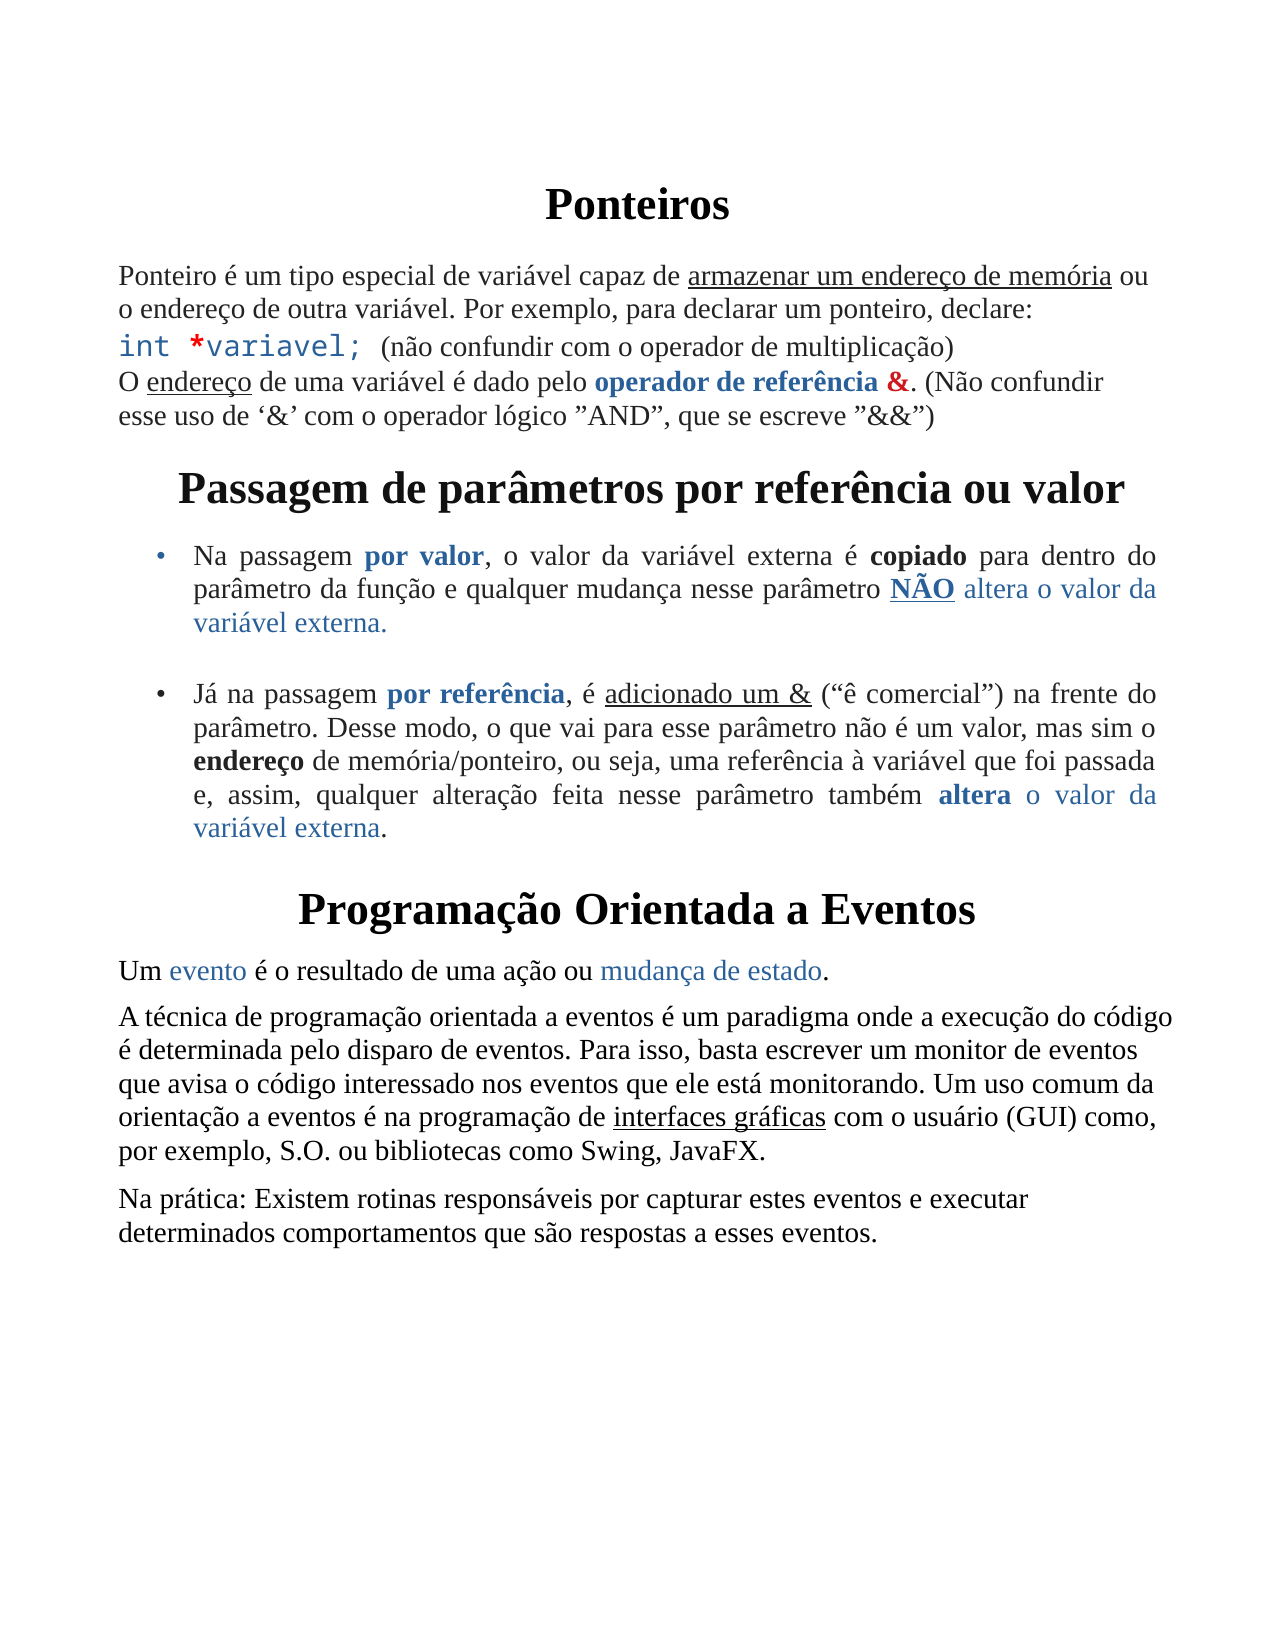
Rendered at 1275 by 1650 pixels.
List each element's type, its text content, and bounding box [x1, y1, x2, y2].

subtitle Programação Orientada a Eventos [118, 881, 1157, 934]
text A técnica de programação orientada a eventos é um paradigma onde a execução do código é determinada pelo disparo de eventos. Para isso, basta escrever um monitor de eventos que avisa o código interessado nos eventos que ele está monitorando. Um uso comum da orientação a eventos é na programação de interfaces gráficas com o usuário (GUI) como, por exemplo, S.O. ou bibliotecas como Swing, JavaFX. [118, 999, 1174, 1167]
subtitle Passagem de parâmetros por referência ou valor [118, 460, 1186, 513]
text O endereço de uma variável é dado pelo operador de referência &. (Não confundir esse uso de ‘&’ com o operador lógico ”AND”, que se escreve ”&&”) [118, 364, 1157, 432]
text Na prática: Existem rotinas responsáveis por capturar estes eventos e executar determinados comportamentos que são respostas a esses eventos. [118, 1181, 1157, 1248]
subtitle Já na passagem por referência, é adicionado um & (“ê comercial”) na frente do parâmetro. Desse modo, o que vai para esse parâmetro não é um valor, mas sim o endereço de memória/ponteiro, ou seja, uma referência à variável que foi passada e, assim, qualquer alteração feita nesse parâmetro também altera o valor da variável externa. [156, 676, 1157, 844]
text Ponteiros [118, 176, 1157, 258]
subtitle Um evento é o resultado de uma ação ou mudança de estado. [118, 953, 1157, 986]
text Ponteiro é um tipo especial de variável capaz de armazenar um endereço de memória ou o endereço de outra variável. Por exemplo, para declarar um ponteiro, declare: [118, 258, 1157, 325]
text int *variavel; (não confundir com o operador de multiplicação) [118, 325, 1157, 364]
subtitle Na passagem por valor, o valor da variável externa é copiado para dentro do parâmetro da função e qualquer mudança nesse parâmetro NÃO altera o valor da variável externa. [156, 538, 1157, 639]
